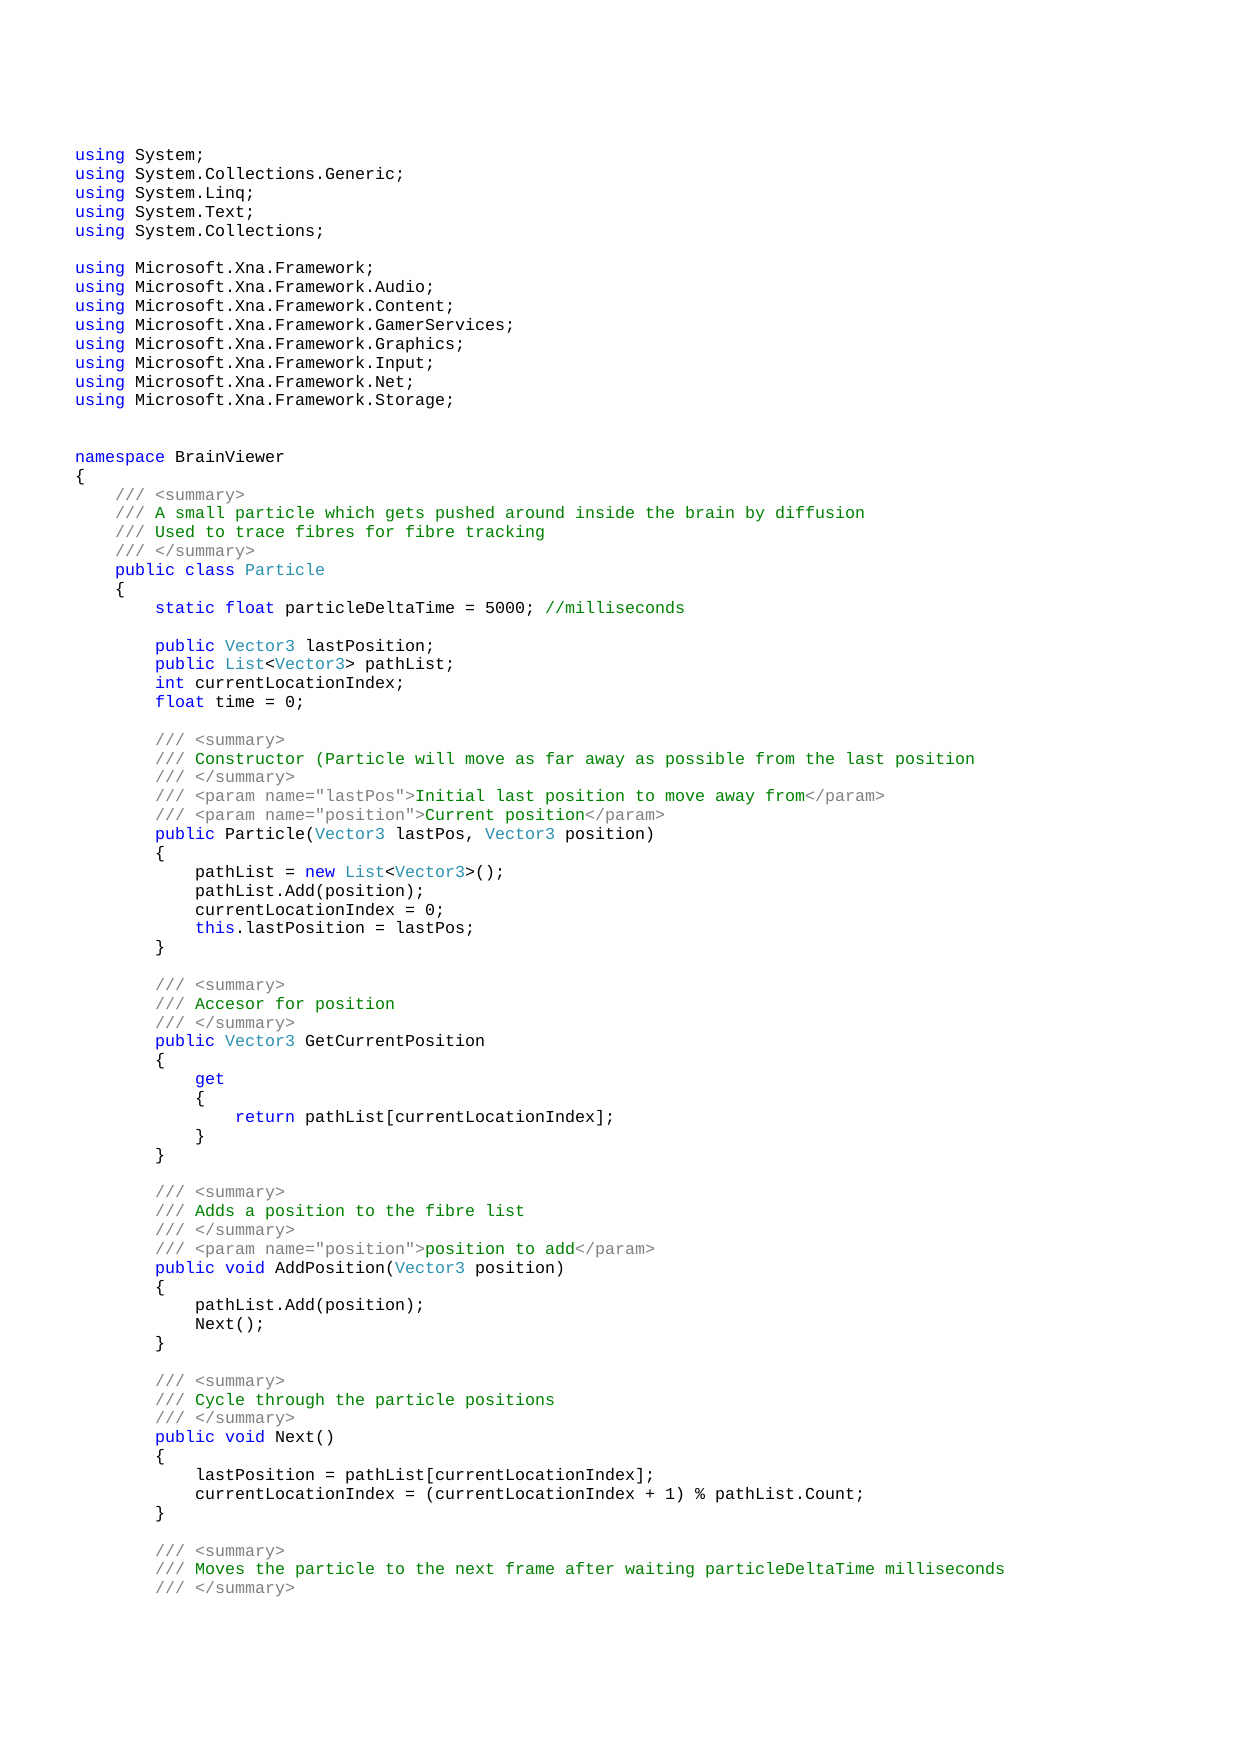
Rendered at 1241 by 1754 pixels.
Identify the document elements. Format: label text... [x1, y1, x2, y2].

text /// <summary> [75, 976, 1165, 995]
text public Vector3 GetCurrentPosition [75, 1033, 1165, 1052]
text } [75, 1146, 1165, 1165]
text static float particleDeltaTime = 5000; //milliseconds [75, 599, 1165, 618]
text currentLocationIndex = (currentLocationIndex + 1) % pathList.Count; [75, 1486, 1165, 1504]
text /// Adds a position to the fibre list [75, 1203, 1165, 1222]
text } [75, 1335, 1165, 1353]
text { [75, 844, 1165, 863]
text public List<Vector3> pathList; [75, 656, 1165, 675]
text /// <summary> [75, 731, 1165, 750]
text using Microsoft.Xna.Framework.GamerServices; [75, 317, 1165, 335]
text pathList = new List<Vector3>(); [75, 863, 1165, 882]
text using Microsoft.Xna.Framework.Net; [75, 373, 1165, 392]
text using Microsoft.Xna.Framework.Content; [75, 298, 1165, 317]
text using System; [75, 147, 1165, 166]
text } [75, 1504, 1165, 1523]
text using System.Collections.Generic; [75, 166, 1165, 184]
text /// </summary> [75, 1410, 1165, 1429]
text public Particle(Vector3 lastPos, Vector3 position) [75, 826, 1165, 844]
text /// <param name="position">position to add</param> [75, 1240, 1165, 1259]
text /// <param name="position">Current position</param> [75, 807, 1165, 826]
text get [75, 1071, 1165, 1089]
text /// A small particle which gets pushed around inside the brain by diffusion [75, 505, 1165, 524]
text } [75, 1127, 1165, 1146]
text /// </summary> [75, 1580, 1165, 1599]
text /// Accesor for position [75, 995, 1165, 1014]
text namespace BrainViewer [75, 448, 1165, 467]
text /// </summary> [75, 543, 1165, 562]
text int currentLocationIndex; [75, 675, 1165, 694]
text using Microsoft.Xna.Framework.Audio; [75, 279, 1165, 298]
text using System.Linq; [75, 184, 1165, 203]
text /// <summary> [75, 486, 1165, 505]
text { [75, 1278, 1165, 1297]
text /// <param name="lastPos">Initial last position to move away from</param> [75, 788, 1165, 807]
text /// <summary> [75, 1184, 1165, 1203]
text using Microsoft.Xna.Framework.Input; [75, 354, 1165, 373]
text /// <summary> [75, 1372, 1165, 1391]
text { [75, 1448, 1165, 1467]
text currentLocationIndex = 0; [75, 901, 1165, 920]
text /// </summary> [75, 1222, 1165, 1240]
text { [75, 1089, 1165, 1108]
text public class Particle [75, 562, 1165, 581]
text } [75, 939, 1165, 958]
text pathList.Add(position); [75, 1297, 1165, 1316]
text using System.Collections; [75, 222, 1165, 241]
text using Microsoft.Xna.Framework; [75, 260, 1165, 279]
text pathList.Add(position); [75, 882, 1165, 901]
text /// Cycle through the particle positions [75, 1391, 1165, 1410]
text lastPosition = pathList[currentLocationIndex]; [75, 1467, 1165, 1486]
text /// <summary> [75, 1542, 1165, 1561]
text public Vector3 lastPosition; [75, 637, 1165, 656]
text using System.Text; [75, 203, 1165, 222]
text Next(); [75, 1316, 1165, 1335]
text float time = 0; [75, 694, 1165, 712]
text this.lastPosition = lastPos; [75, 920, 1165, 939]
text /// Moves the particle to the next frame after waiting particleDeltaTime milliseconds [75, 1561, 1165, 1580]
text { [75, 581, 1165, 599]
text /// Constructor (Particle will move as far away as possible from the last position [75, 750, 1165, 769]
text using Microsoft.Xna.Framework.Storage; [75, 392, 1165, 411]
text /// </summary> [75, 1014, 1165, 1033]
text { [75, 467, 1165, 486]
text { [75, 1052, 1165, 1071]
text /// Used to trace fibres for fibre tracking [75, 524, 1165, 543]
text return pathList[currentLocationIndex]; [75, 1108, 1165, 1127]
text public void Next() [75, 1429, 1165, 1448]
text /// </summary> [75, 769, 1165, 788]
text public void AddPosition(Vector3 position) [75, 1259, 1165, 1278]
text using Microsoft.Xna.Framework.Graphics; [75, 335, 1165, 354]
